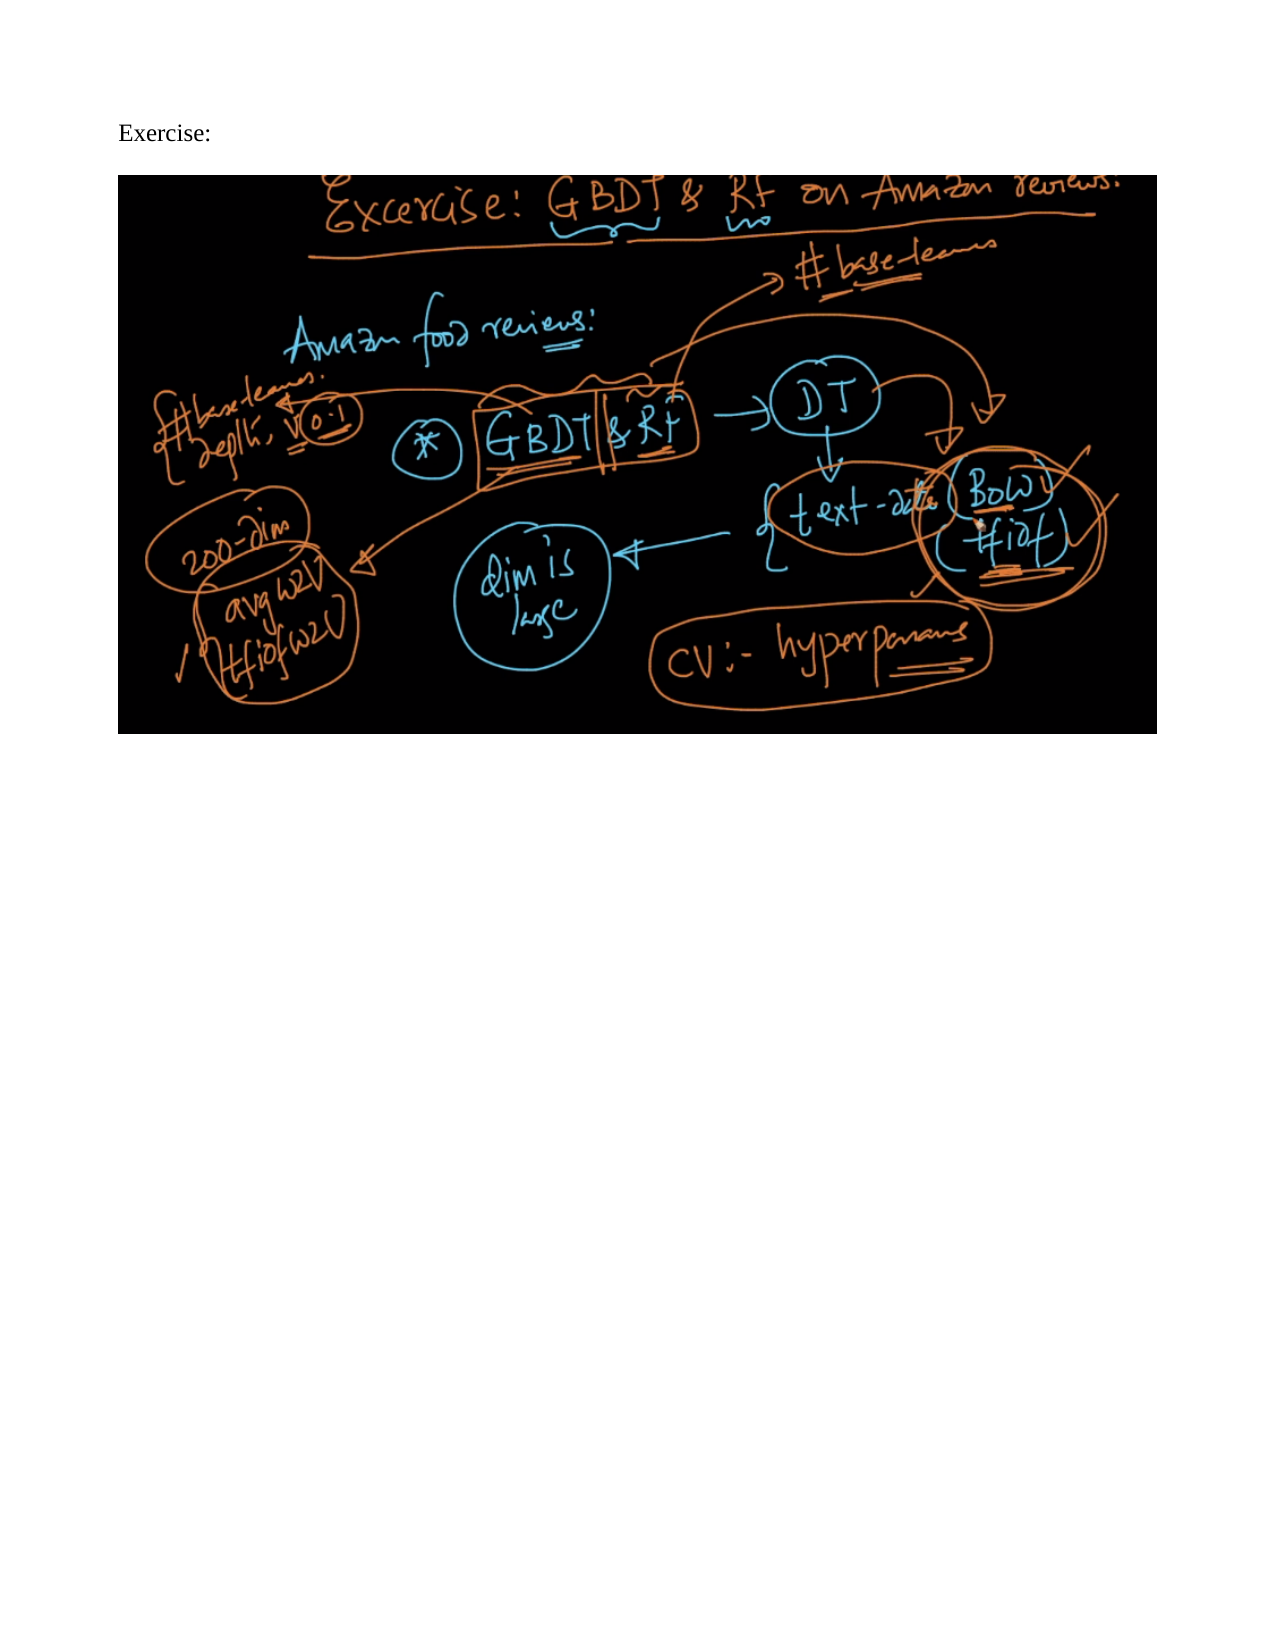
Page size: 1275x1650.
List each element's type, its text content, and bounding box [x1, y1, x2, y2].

text Exercise: [118, 118, 1157, 147]
picture [118, 175, 1157, 734]
